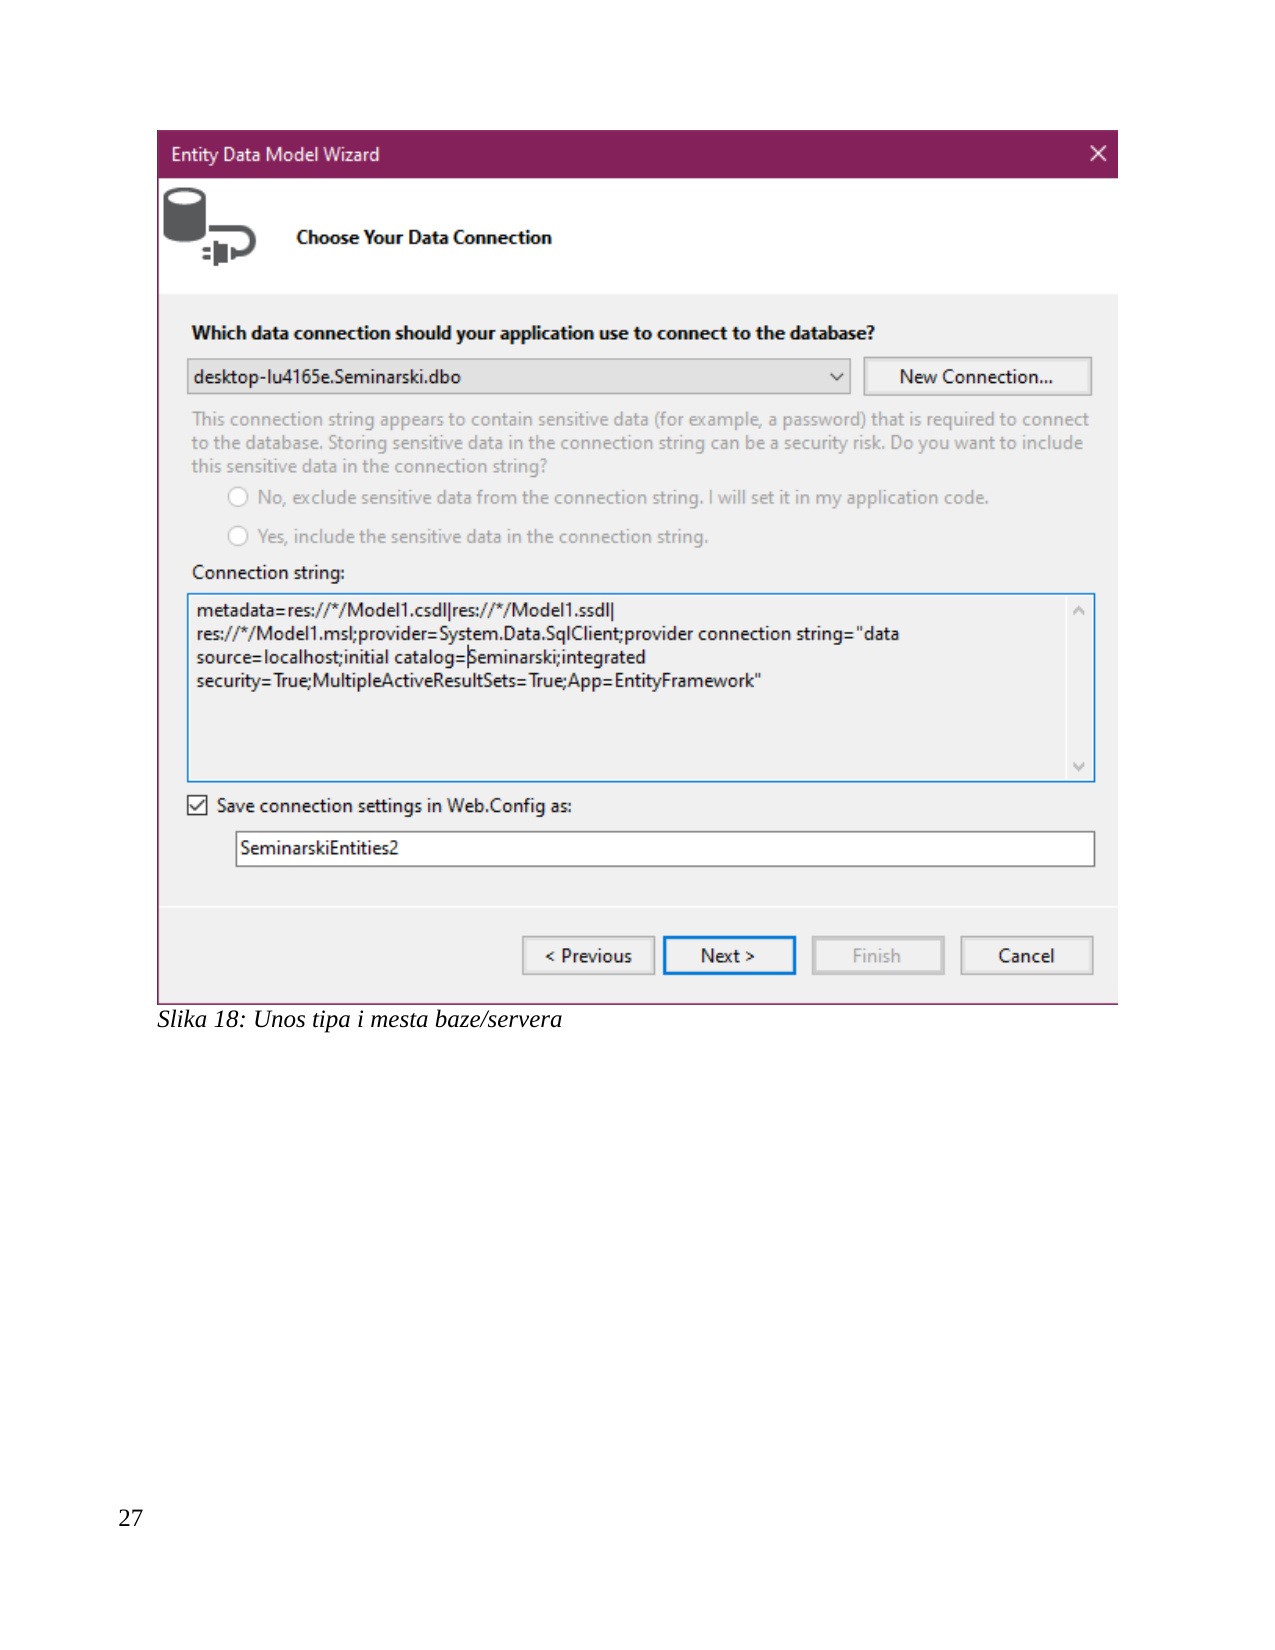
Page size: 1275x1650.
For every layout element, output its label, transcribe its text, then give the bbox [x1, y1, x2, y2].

text Slika 18: Unos tipa i mesta baze/servera [157, 1005, 1118, 1033]
picture [157, 130, 1118, 1005]
